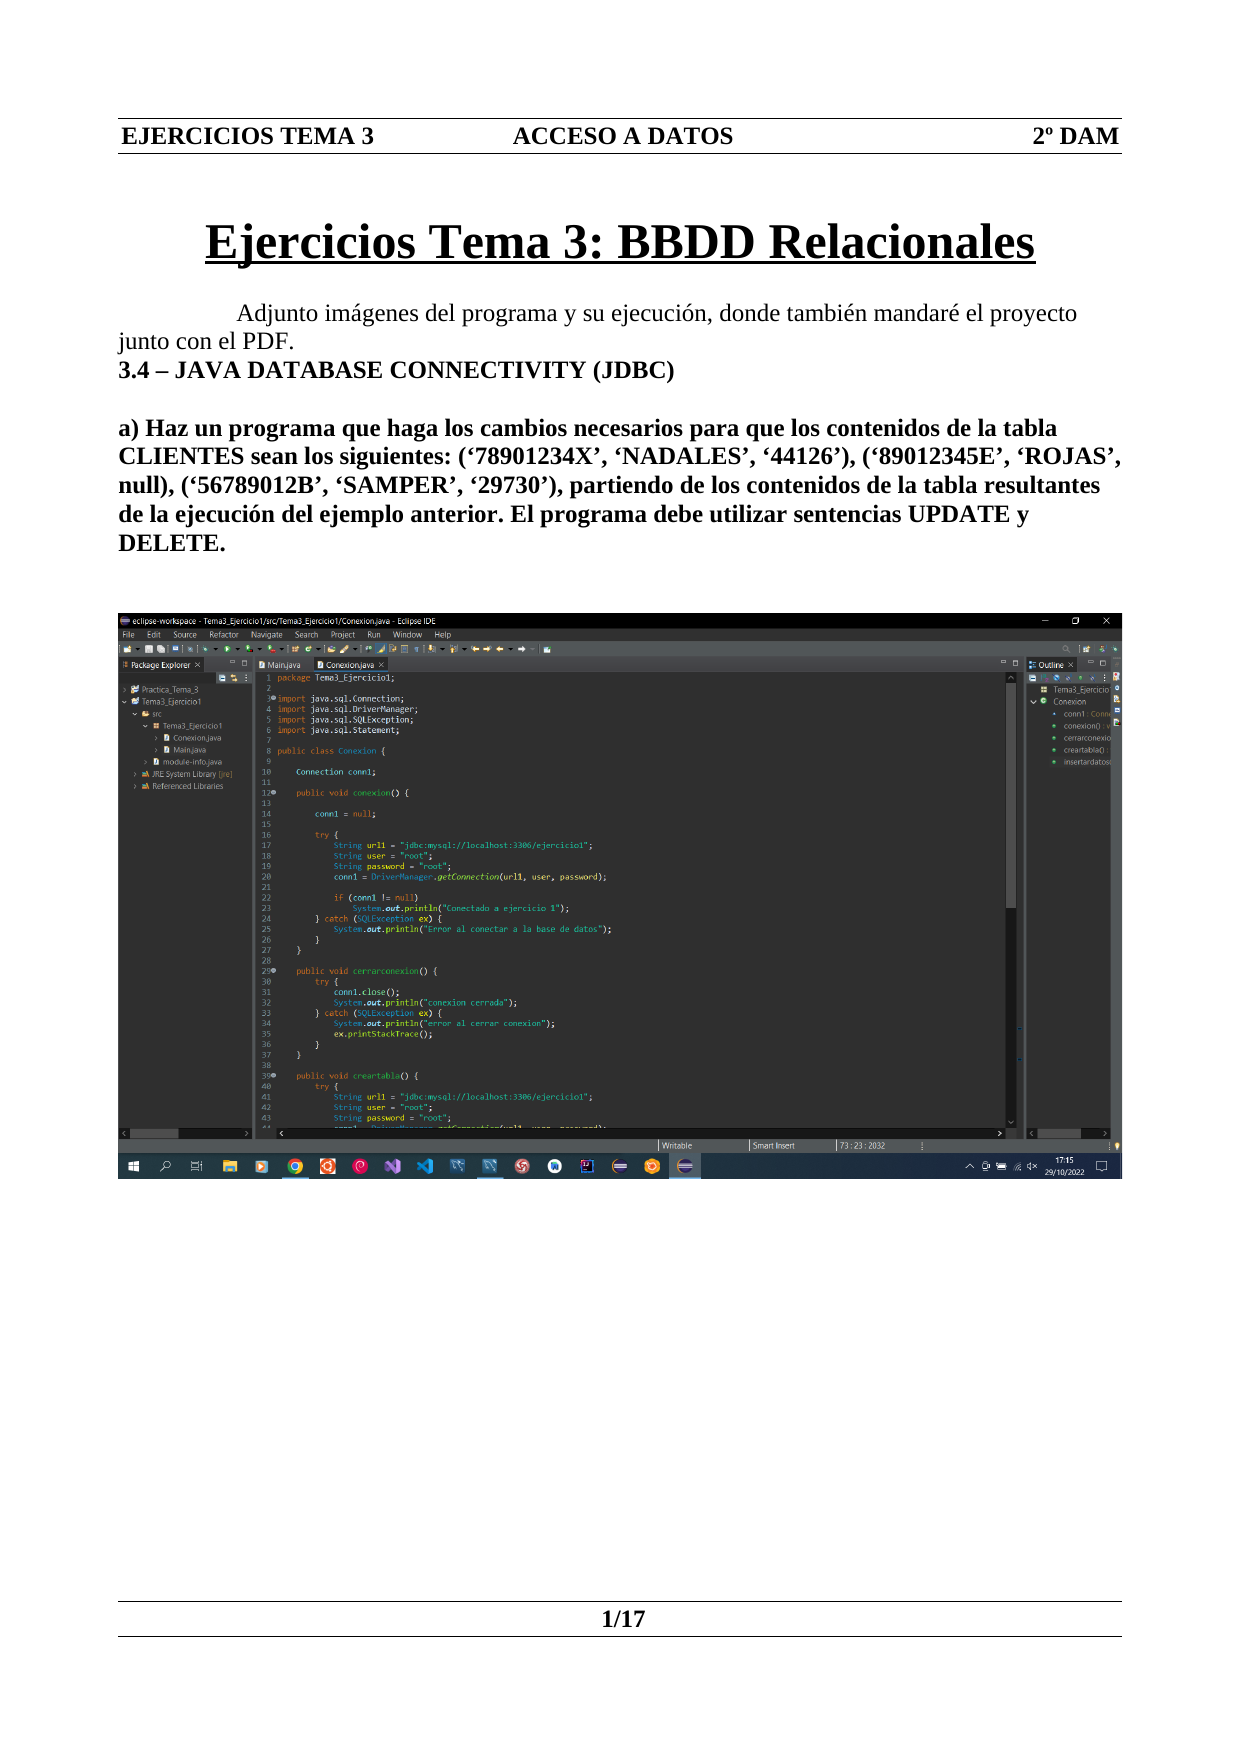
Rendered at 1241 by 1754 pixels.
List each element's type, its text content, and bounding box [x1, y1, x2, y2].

text 3.4 – JAVA DATABASE CONNECTIVITY (JDBC) [118, 355, 1122, 384]
picture [118, 613, 1123, 1179]
text a) Haz un programa que haga los cambios necesarios para que los contenidos de la tabla CLIENTES sean los siguientes: (‘78901234X’, ‘NADALES’, ‘44126’), (‘89012345E’, ‘ROJAS’, null), (‘56789012B’, ‘SAMPER’, ‘29730’), partiendo de los contenidos de la tabla resultantes de la ejecución del ejemplo anterior. El programa debe utilizar sentencias UPDATE y DELETE. [118, 413, 1122, 556]
text Ejercicios Tema 3: BBDD Relacionales [118, 211, 1122, 269]
text Adjunto imágenes del programa y su ejecución, donde también mandaré el proyecto junto con el PDF. [118, 298, 1122, 355]
